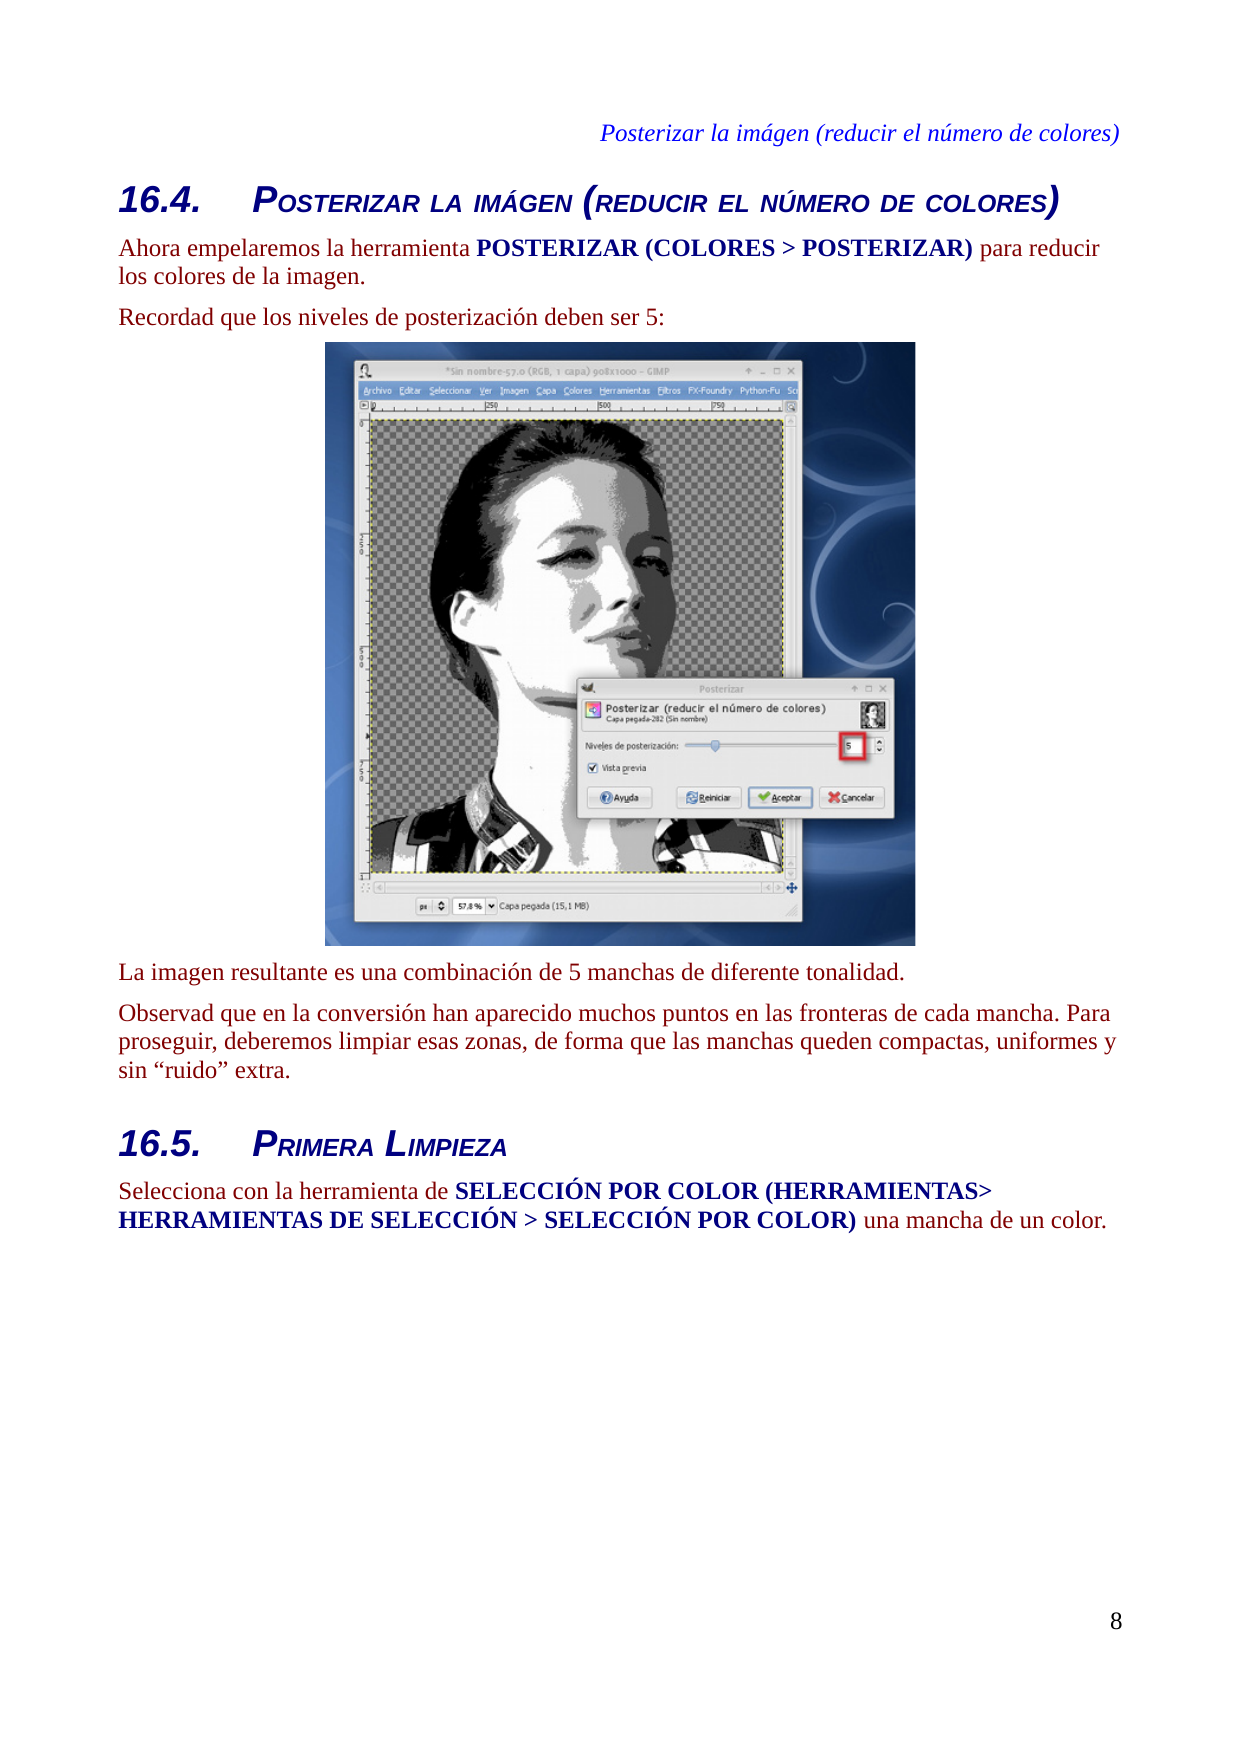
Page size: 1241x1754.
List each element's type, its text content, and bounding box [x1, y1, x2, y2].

subtitle Posterizar la imágen (reducir el número de colores) [118, 177, 1122, 220]
picture [325, 342, 916, 946]
text Ahora empelaremos la herramienta POSTERIZAR (COLORES > POSTERIZAR) para reducir los colores de la imagen. [118, 233, 1122, 290]
text Recordad que los niveles de posterización deben ser 5: [118, 302, 1122, 331]
text Observad que en la conversión han aparecido muchos puntos en las fronteras de cada mancha. Para proseguir, deberemos limpiar esas zonas, de forma que las manchas queden compactas, uniformes y sin “ruido” extra. [118, 998, 1122, 1084]
text Selecciona con la herramienta de SELECCIÓN POR COLOR (HERRAMIENTAS> HERRAMIENTAS DE SELECCIÓN > SELECCIÓN POR COLOR) una mancha de un color. [118, 1176, 1122, 1234]
subtitle Primera Limpieza [118, 1121, 1122, 1164]
text La imagen resultante es una combinación de 5 manchas de diferente tonalidad. [118, 957, 1122, 986]
